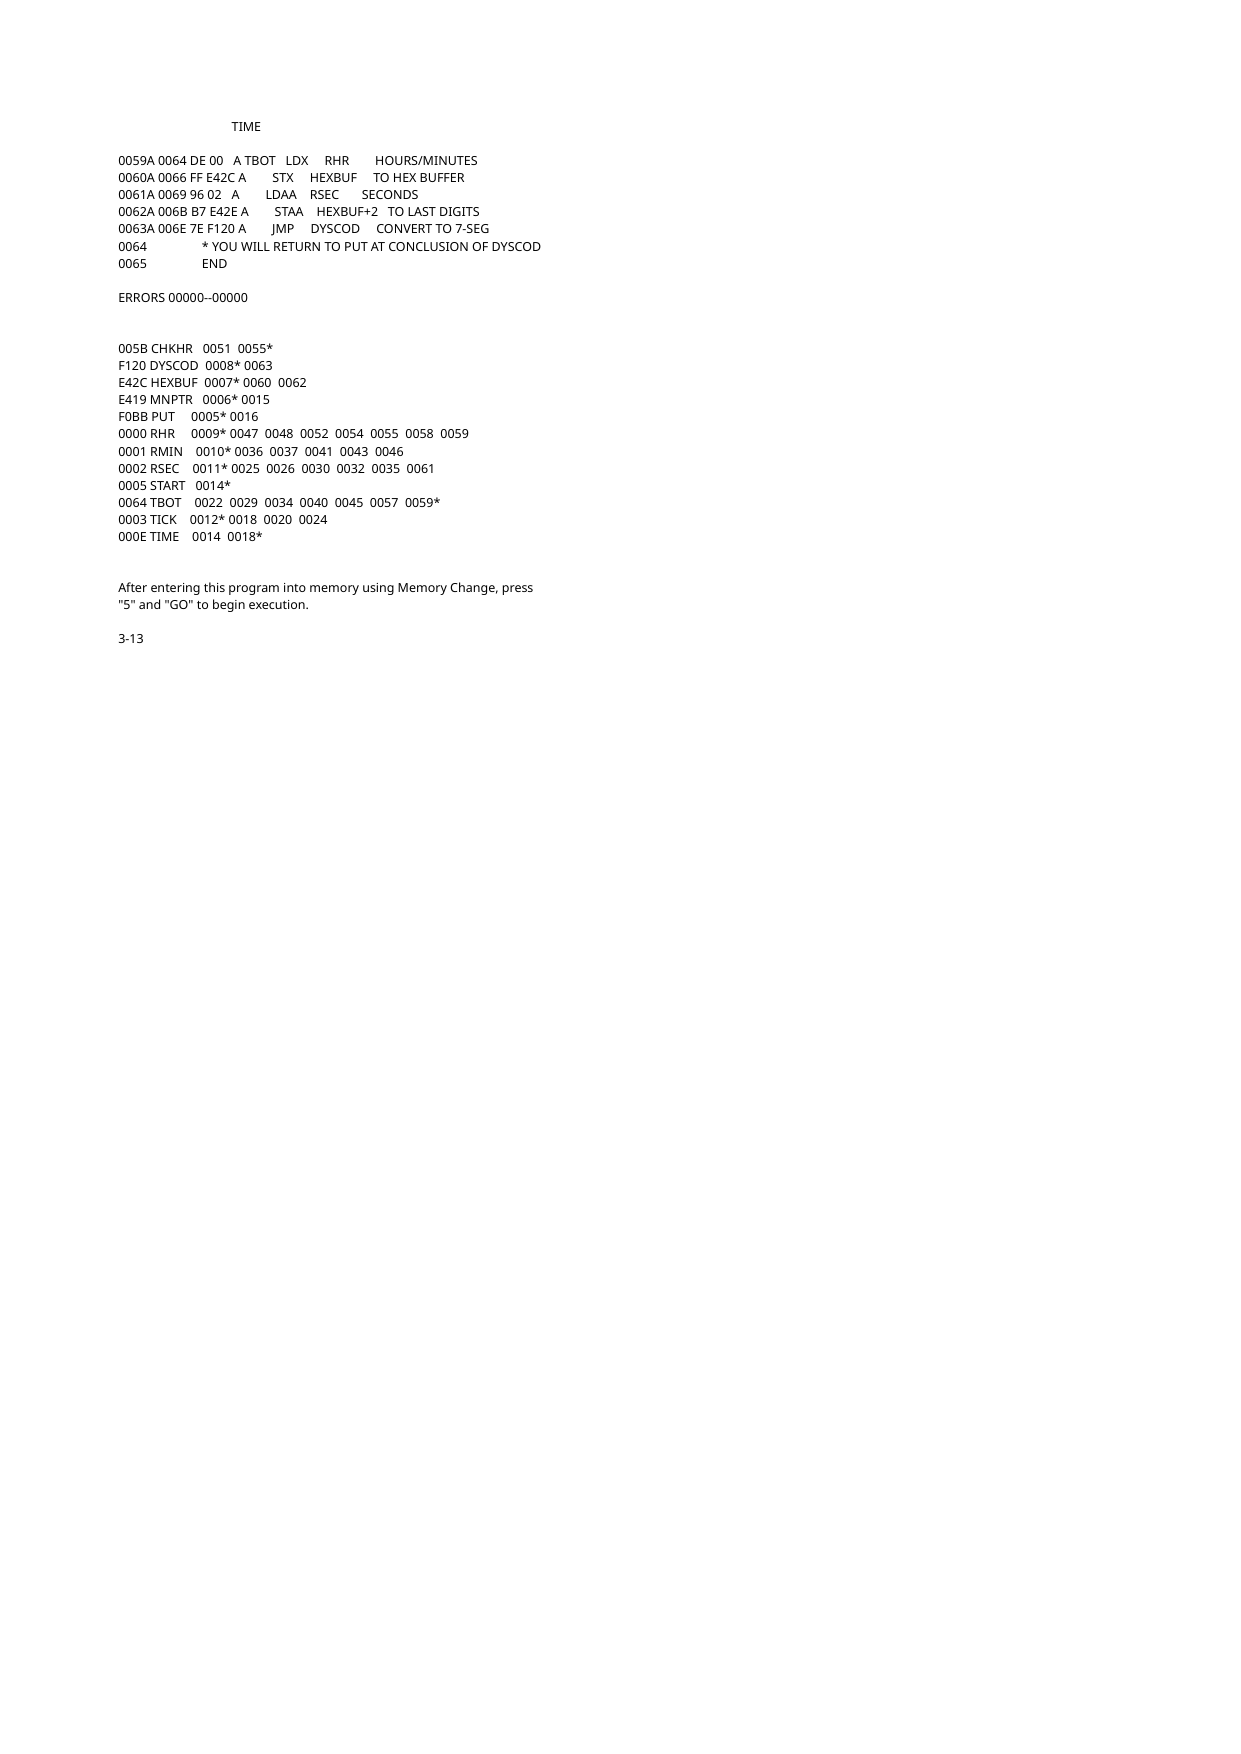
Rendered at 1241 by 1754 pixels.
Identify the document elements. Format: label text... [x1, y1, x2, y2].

text 0002 RSEC 0011* 0025 0026 0030 0032 0035 0061 [118, 460, 1122, 477]
text E42C HEXBUF 0007* 0060 0062 [118, 374, 1122, 391]
text 3-13 [118, 631, 1122, 648]
text 0063A 006E 7E F120 A JMP DYSCOD CONVERT TO 7-SEG [118, 221, 1122, 238]
text 000E TIME 0014 0018* [118, 528, 1122, 545]
text 0064 TBOT 0022 0029 0034 0040 0045 0057 0059* [118, 494, 1122, 511]
text 0065 END [118, 255, 1122, 272]
text TIME [118, 118, 1122, 135]
text 0062A 006B B7 E42E A STAA HEXBUF+2 TO LAST DIGITS [118, 203, 1122, 221]
text E419 MNPTR 0006* 0015 [118, 391, 1122, 408]
text "5" and "GO" to begin execution. [118, 596, 1122, 613]
text ERRORS 00000--00000 [118, 289, 1122, 306]
text 0003 TICK 0012* 0018 0020 0024 [118, 511, 1122, 528]
text 0000 RHR 0009* 0047 0048 0052 0054 0055 0058 0059 [118, 426, 1122, 443]
text 0064 * YOU WILL RETURN TO PUT AT CONCLUSION OF DYSCOD [118, 238, 1122, 255]
text F120 DYSCOD 0008* 0063 [118, 357, 1122, 374]
text 0059A 0064 DE 00 A TBOT LDX RHR HOURS/MINUTES [118, 152, 1122, 169]
text 0005 START 0014* [118, 477, 1122, 494]
text 0060A 0066 FF E42C A STX HEXBUF TO HEX BUFFER [118, 169, 1122, 186]
text 0001 RMIN 0010* 0036 0037 0041 0043 0046 [118, 443, 1122, 460]
text 005B CHKHR 0051 0055* [118, 340, 1122, 357]
text F0BB PUT 0005* 0016 [118, 408, 1122, 426]
text 0061A 0069 96 02 A LDAA RSEC SECONDS [118, 186, 1122, 203]
text After entering this program into memory using Memory Change, press [118, 579, 1122, 596]
